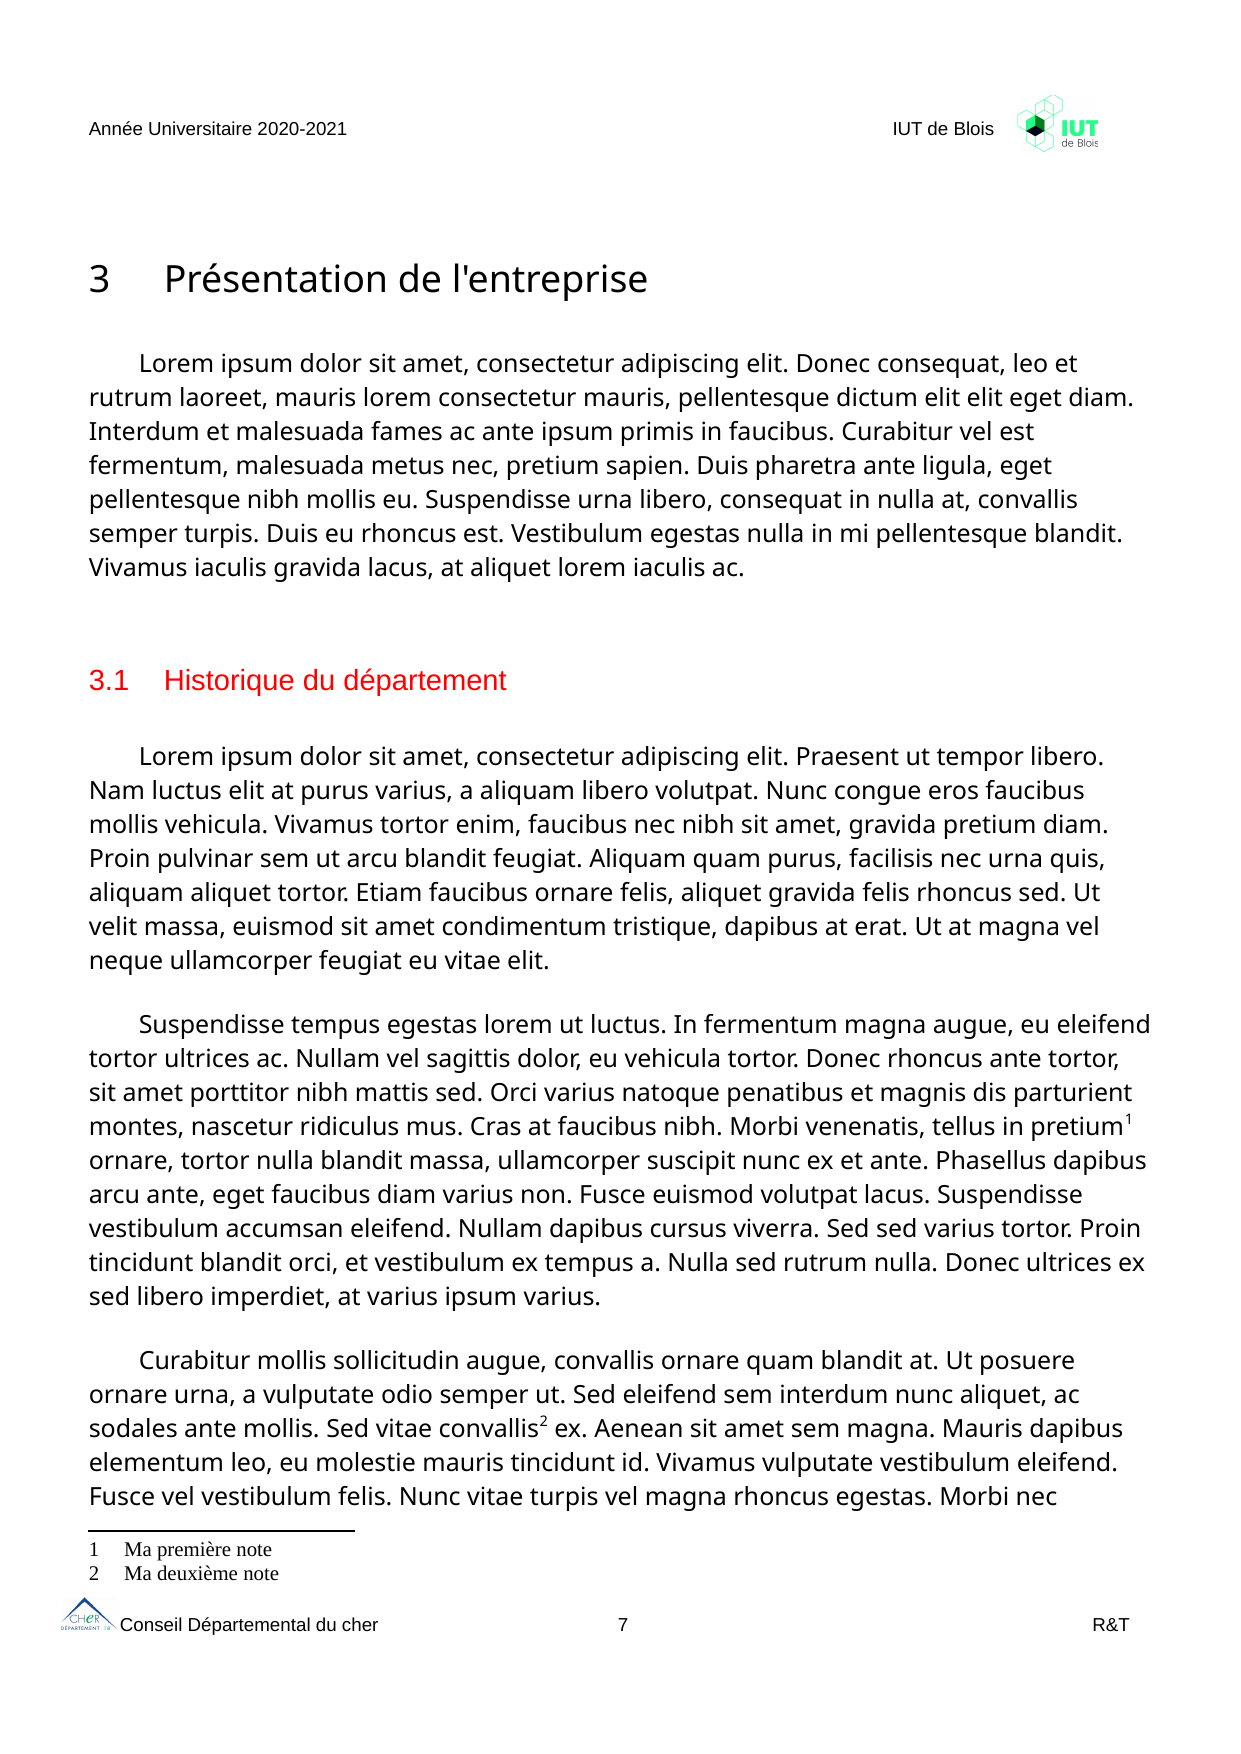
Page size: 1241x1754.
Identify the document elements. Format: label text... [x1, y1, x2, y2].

text Lorem ipsum dolor sit amet, consectetur adipiscing elit. Donec consequat, leo et rutrum laoreet, mauris lorem consectetur mauris, pellentesque dictum elit elit eget diam. Interdum et malesuada fames ac ante ipsum primis in faucibus. Curabitur vel est fermentum, malesuada metus nec, pretium sapien. Duis pharetra ante ligula, eget pellentesque nibh mollis eu. Suspendisse urna libero, consequat in nulla at, convallis semper turpis. Duis eu rhoncus est. Vestibulum egestas nulla in mi pellentesque blandit. Vivamus iaculis gravida lacus, at aliquet lorem iaculis ac. [88, 345, 1152, 584]
subtitle Historique du département [88, 663, 1152, 696]
picture [61, 1597, 118, 1630]
text Lorem ipsum dolor sit amet, consectetur adipiscing elit. Praesent ut tempor libero. Nam luctus elit at purus varius, a aliquam libero volutpat. Nunc congue eros faucibus mollis vehicula. Vivamus tortor enim, faucibus nec nibh sit amet, gravida pretium diam. Proin pulvinar sem ut arcu blandit feugiat. Aliquam quam purus, facilisis nec urna quis, aliquam aliquet tortor. Etiam faucibus ornare felis, aliquet gravida felis rhoncus sed. Ut velit massa, euismod sit amet condimentum tristique, dapibus at erat. Ut at magna vel neque ullamcorper feugiat eu vitae elit. [88, 738, 1152, 977]
picture [1017, 95, 1098, 152]
subtitle Présentation de l'entreprise [88, 252, 1093, 303]
text Ma première note [88, 1537, 1152, 1561]
text Suspendisse tempus egestas lorem ut luctus. In fermentum magna augue, eu eleifend tortor ultrices ac. Nullam vel sagittis dolor, eu vehicula tortor. Donec rhoncus ante tortor, sit amet porttitor nibh mattis sed. Orci varius natoque penatibus et magnis dis parturient montes, nascetur ridiculus mus. Cras at faucibus nibh. Morbi venenatis, tellus in pretium ornare, tortor nulla blandit massa, ullamcorper suscipit nunc ex et ante. Phasellus dapibus arcu ante, eget faucibus diam varius non. Fusce euismod volutpat lacus. Suspendisse vestibulum accumsan eleifend. Nullam dapibus cursus viverra. Sed sed varius tortor. Proin tincidunt blandit orci, et vestibulum ex tempus a. Nulla sed rutrum nulla. Donec ultrices ex sed libero imperdiet, at varius ipsum varius. [88, 1006, 1152, 1313]
text Ma deuxième note [88, 1561, 1152, 1585]
text Curabitur mollis sollicitudin augue, convallis ornare quam blandit at. Ut posuere ornare urna, a vulputate odio semper ut. Sed eleifend sem interdum nunc aliquet, ac sodales ante mollis. Sed vitae convallis ex. Aenean sit amet sem magna. Mauris dapibus elementum leo, eu molestie mauris tincidunt id. Vivamus vulputate vestibulum eleifend. Fusce vel vestibulum felis. Nunc vitae turpis vel magna rhoncus egestas. Morbi nec [88, 1342, 1152, 1513]
